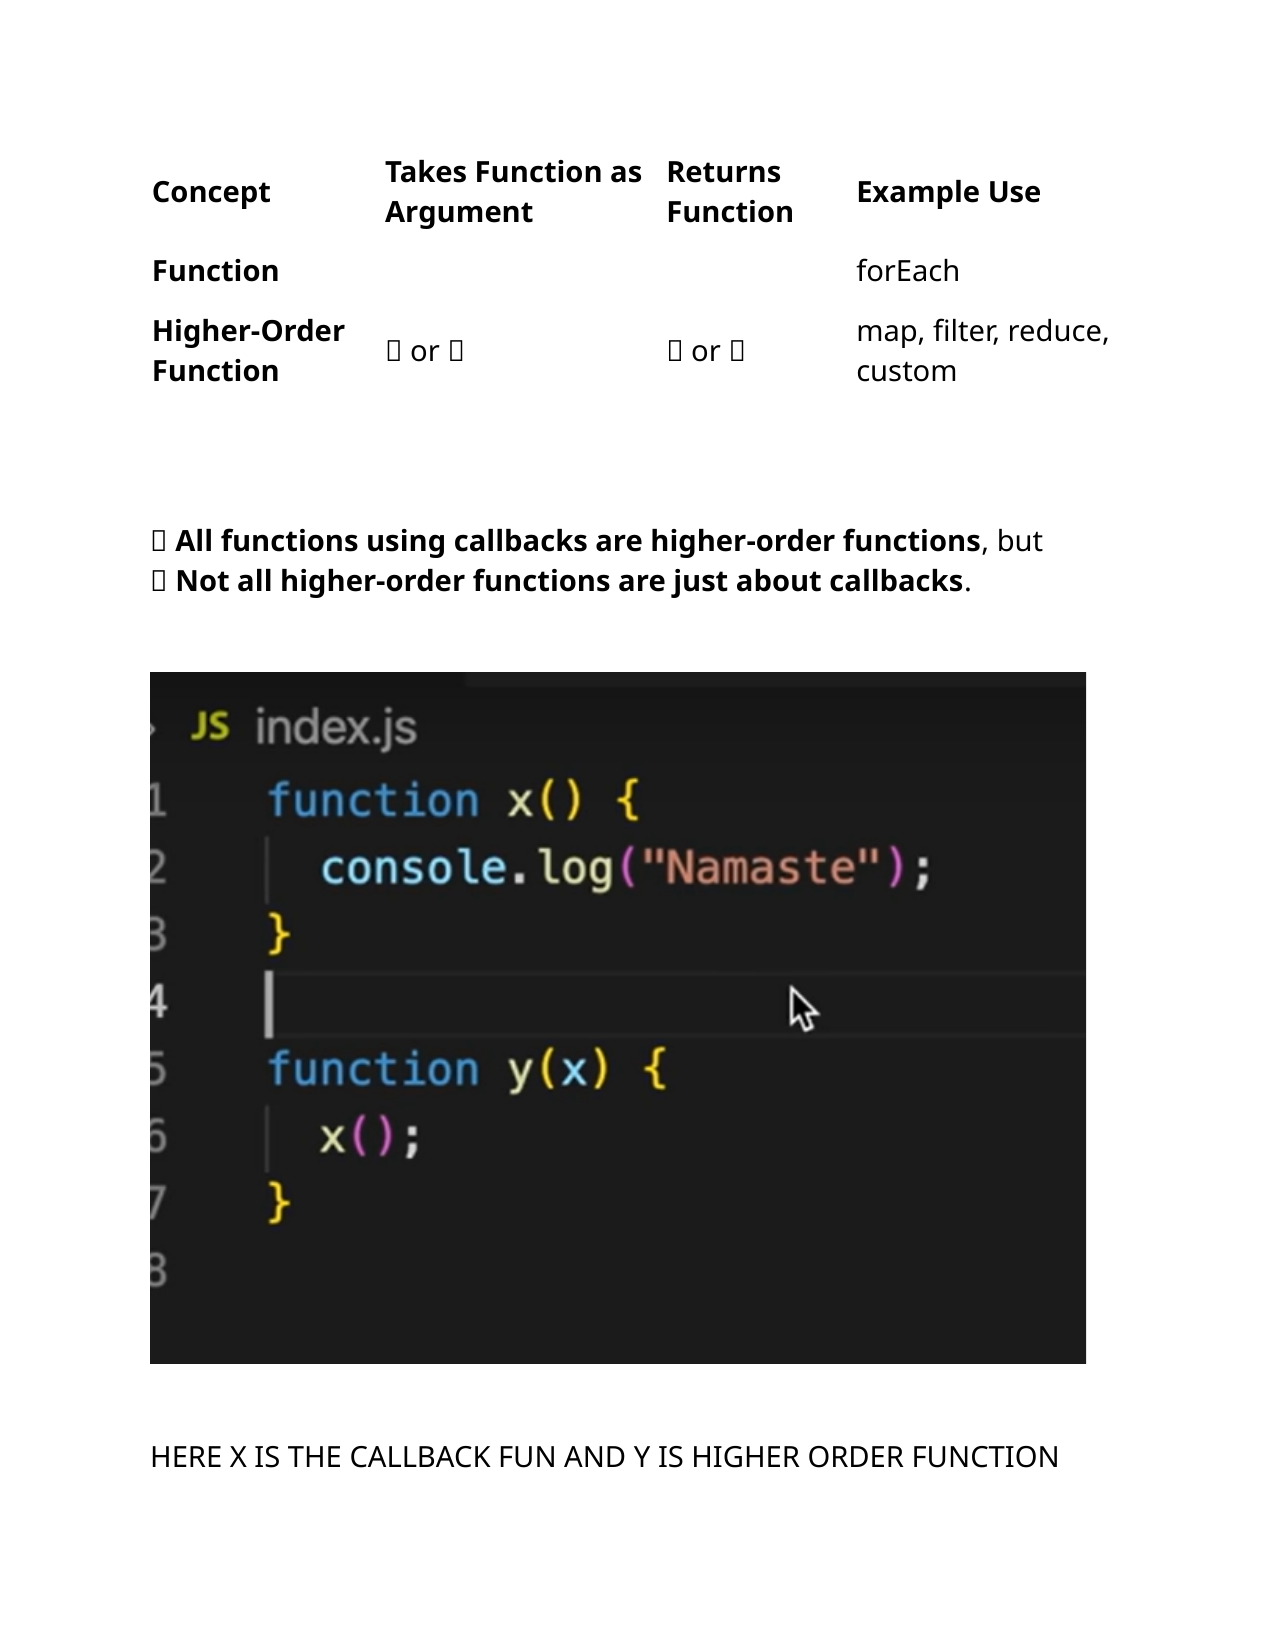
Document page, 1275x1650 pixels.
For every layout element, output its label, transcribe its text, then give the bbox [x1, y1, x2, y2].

table_cell ✅ or ✅ [383, 309, 664, 408]
table_cell ✅ or ✅ [664, 309, 854, 408]
table_cell Higher-Order Function [150, 309, 383, 408]
text ✅ All functions using callbacks are higher-order functions, but ❌ Not all higher-order functions are just about callbacks. [150, 521, 1125, 600]
table_header Concept [150, 150, 383, 249]
table_cell [664, 249, 854, 309]
table_header Returns Function [664, 150, 854, 249]
text HERE X IS THE CALLBACK FUN AND Y IS HIGHER ORDER FUNCTION [150, 1437, 1125, 1476]
table_header Example Use [855, 150, 1125, 249]
table_cell map, filter, reduce, custom [855, 309, 1125, 408]
table_cell Function [150, 249, 383, 309]
table_cell [383, 249, 664, 309]
table_header Takes Function as Argument [383, 150, 664, 249]
table_cell forEach [855, 249, 1125, 309]
